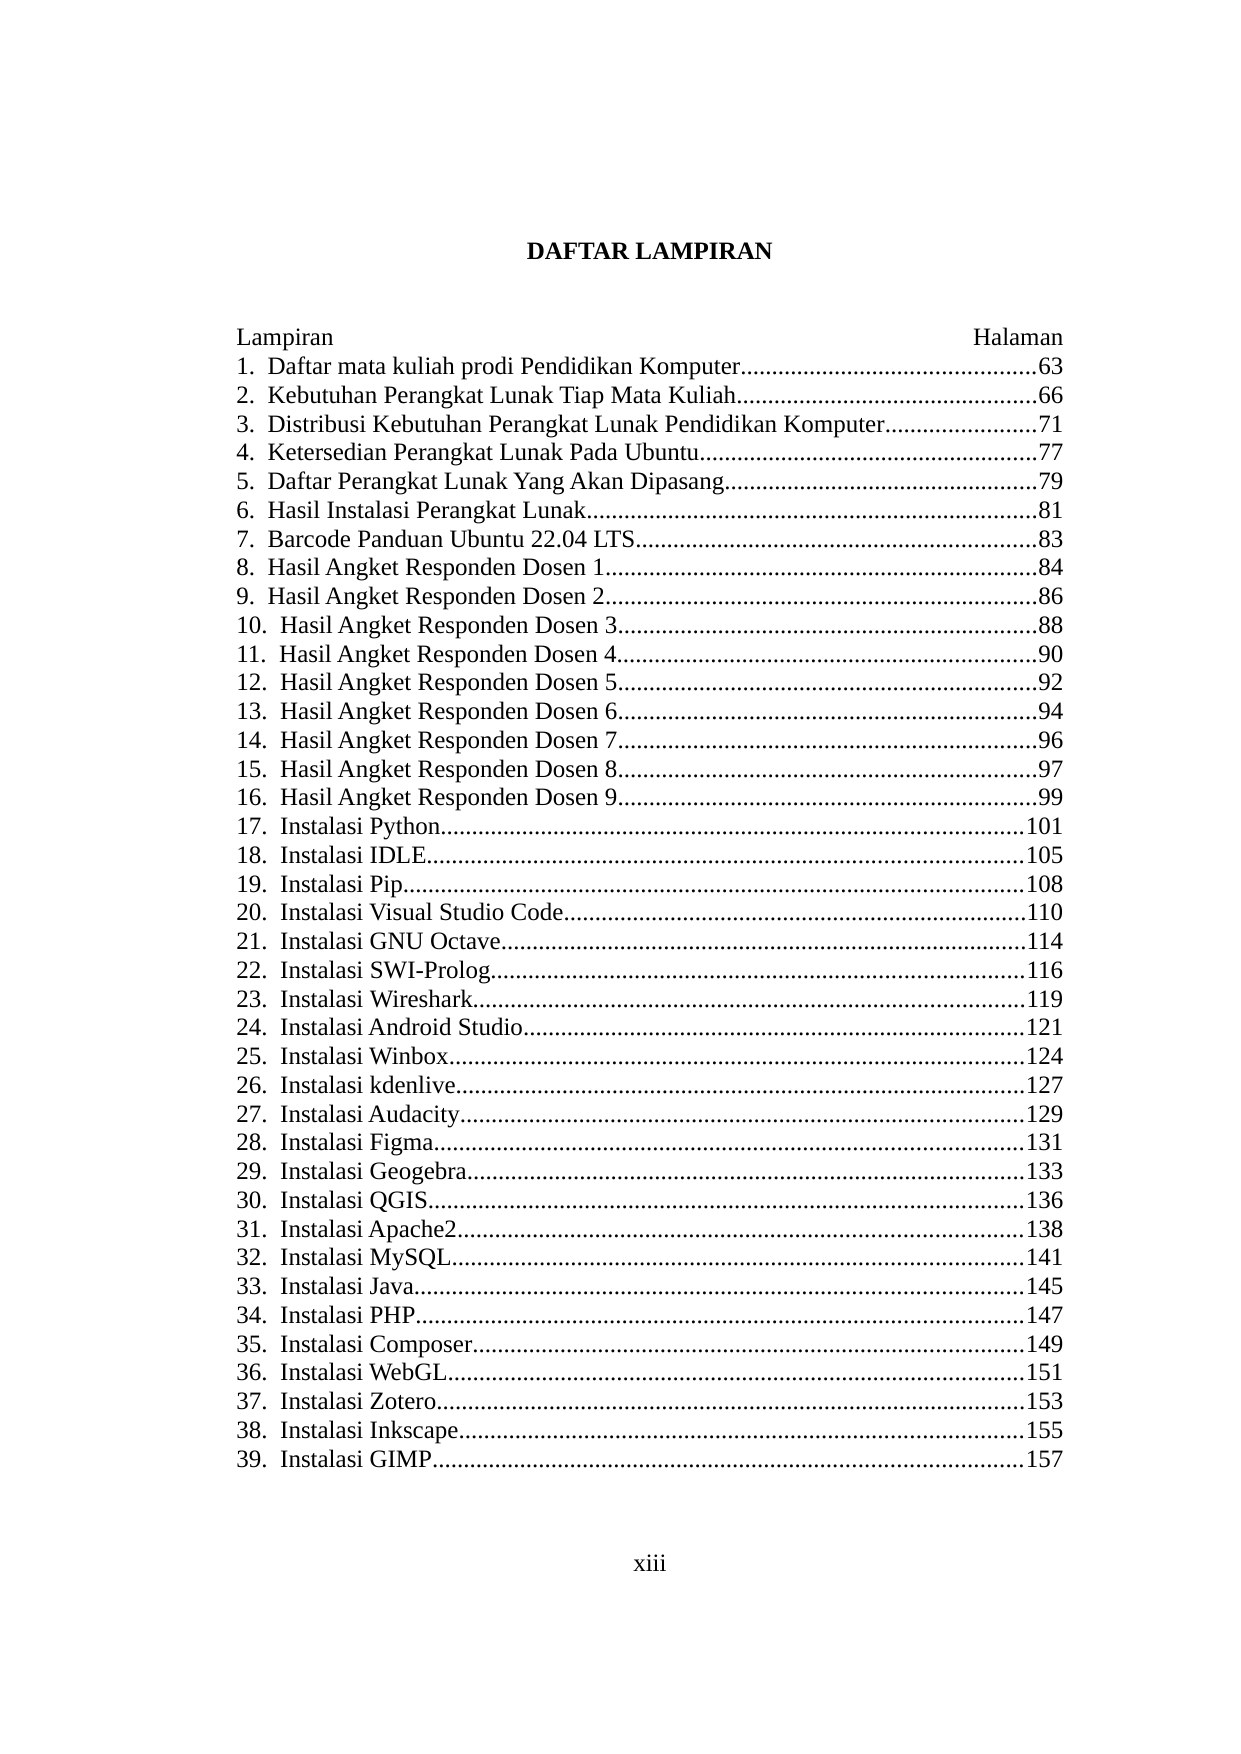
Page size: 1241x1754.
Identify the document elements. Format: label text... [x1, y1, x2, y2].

text 37. Instalasi Zotero 153 [236, 1386, 1063, 1415]
text 3. Distribusi Kebutuhan Perangkat Lunak Pendidikan Komputer 71 [236, 409, 1063, 437]
text 25. Instalasi Winbox 124 [236, 1041, 1063, 1070]
text 23. Instalasi Wireshark 119 [236, 984, 1063, 1012]
text 5. Daftar Perangkat Lunak Yang Akan Dipasang 79 [236, 466, 1063, 495]
text 35. Instalasi Composer 149 [236, 1329, 1063, 1357]
text 12. Hasil Angket Responden Dosen 5 92 [236, 667, 1063, 696]
text 2. Kebutuhan Perangkat Lunak Tiap Mata Kuliah 66 [236, 380, 1063, 409]
text 22. Instalasi SWI-Prolog 116 [236, 955, 1063, 984]
text 1. Daftar mata kuliah prodi Pendidikan Komputer 63 [236, 351, 1063, 380]
text 10. Hasil Angket Responden Dosen 3 88 [236, 610, 1063, 639]
table_header Lampiran [236, 323, 649, 351]
text 29. Instalasi Geogebra 133 [236, 1156, 1063, 1185]
table_header Halaman [650, 323, 1063, 351]
text 36. Instalasi WebGL 151 [236, 1357, 1063, 1386]
text 26. Instalasi kdenlive 127 [236, 1070, 1063, 1099]
text 19. Instalasi Pip 108 [236, 869, 1063, 897]
text 8. Hasil Angket Responden Dosen 1 84 [236, 552, 1063, 581]
text 9. Hasil Angket Responden Dosen 2 86 [236, 581, 1063, 610]
text 31. Instalasi Apache2 138 [236, 1214, 1063, 1242]
text 6. Hasil Instalasi Perangkat Lunak 81 [236, 495, 1063, 524]
text 34. Instalasi PHP 147 [236, 1300, 1063, 1329]
text 14. Hasil Angket Responden Dosen 7 96 [236, 725, 1063, 754]
text 15. Hasil Angket Responden Dosen 8 97 [236, 754, 1063, 782]
text 21. Instalasi GNU Octave 114 [236, 926, 1063, 955]
text 24. Instalasi Android Studio 121 [236, 1012, 1063, 1041]
text 33. Instalasi Java 145 [236, 1271, 1063, 1300]
text 27. Instalasi Audacity 129 [236, 1099, 1063, 1127]
text 38. Instalasi Inkscape 155 [236, 1415, 1063, 1444]
text 17. Instalasi Python 101 [236, 811, 1063, 840]
text 39. Instalasi GIMP 157 [236, 1444, 1063, 1472]
text 16. Hasil Angket Responden Dosen 9 99 [236, 782, 1063, 811]
text 4. Ketersedian Perangkat Lunak Pada Ubuntu 77 [236, 437, 1063, 466]
text 13. Hasil Angket Responden Dosen 6 94 [236, 696, 1063, 725]
text 32. Instalasi MySQL 141 [236, 1242, 1063, 1271]
subtitle DAFTAR LAMPIRAN [236, 236, 1063, 265]
text 30. Instalasi QGIS 136 [236, 1185, 1063, 1214]
text 20. Instalasi Visual Studio Code 110 [236, 897, 1063, 926]
text 11. Hasil Angket Responden Dosen 4 90 [236, 639, 1063, 667]
text 7. Barcode Panduan Ubuntu 22.04 LTS 83 [236, 524, 1063, 552]
text 18. Instalasi IDLE 105 [236, 840, 1063, 869]
text 28. Instalasi Figma 131 [236, 1127, 1063, 1156]
